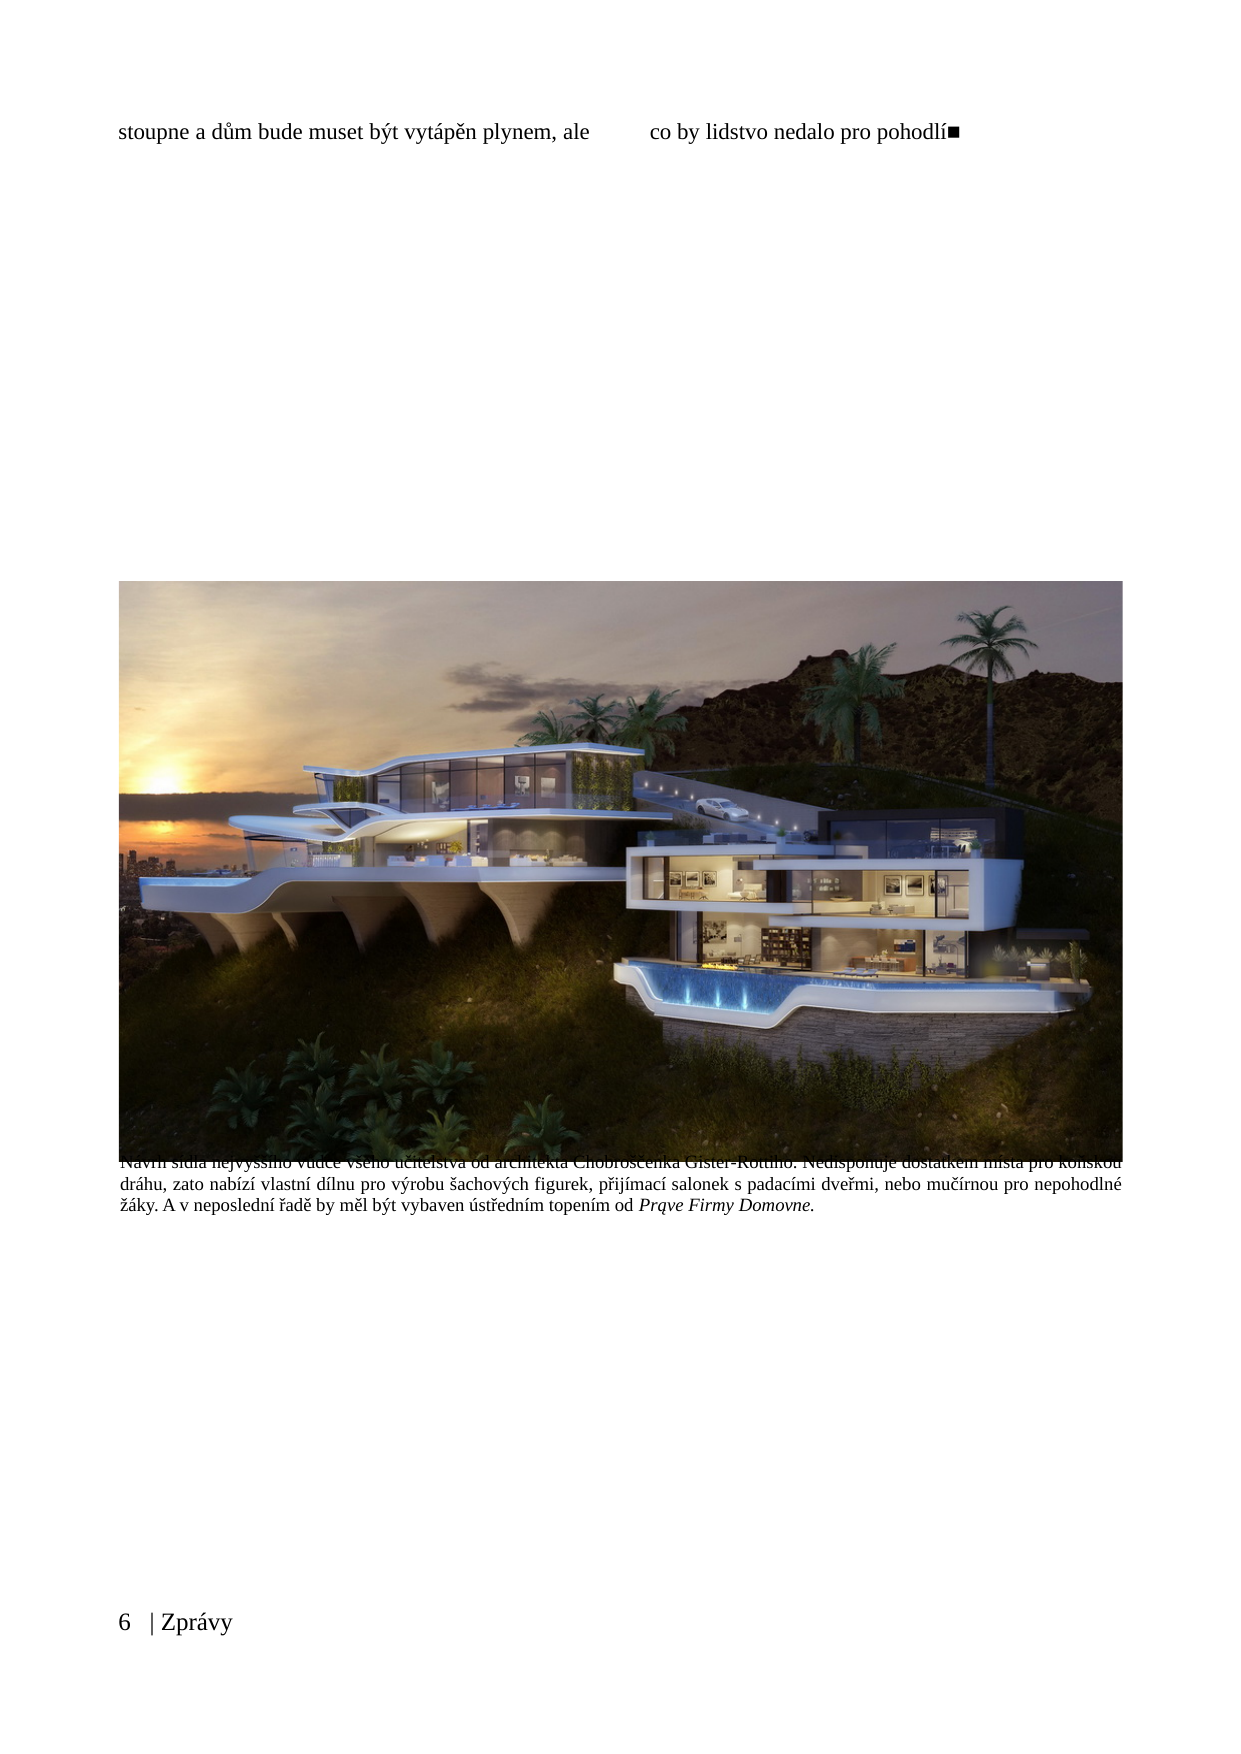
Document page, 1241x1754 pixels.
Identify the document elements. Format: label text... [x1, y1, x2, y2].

text stoupne a dům bude muset být vytápěn plynem, ale [118, 118, 591, 144]
picture [118, 581, 1123, 1156]
text co by lidstvo nedalo pro pohodlí■ [649, 118, 1122, 144]
